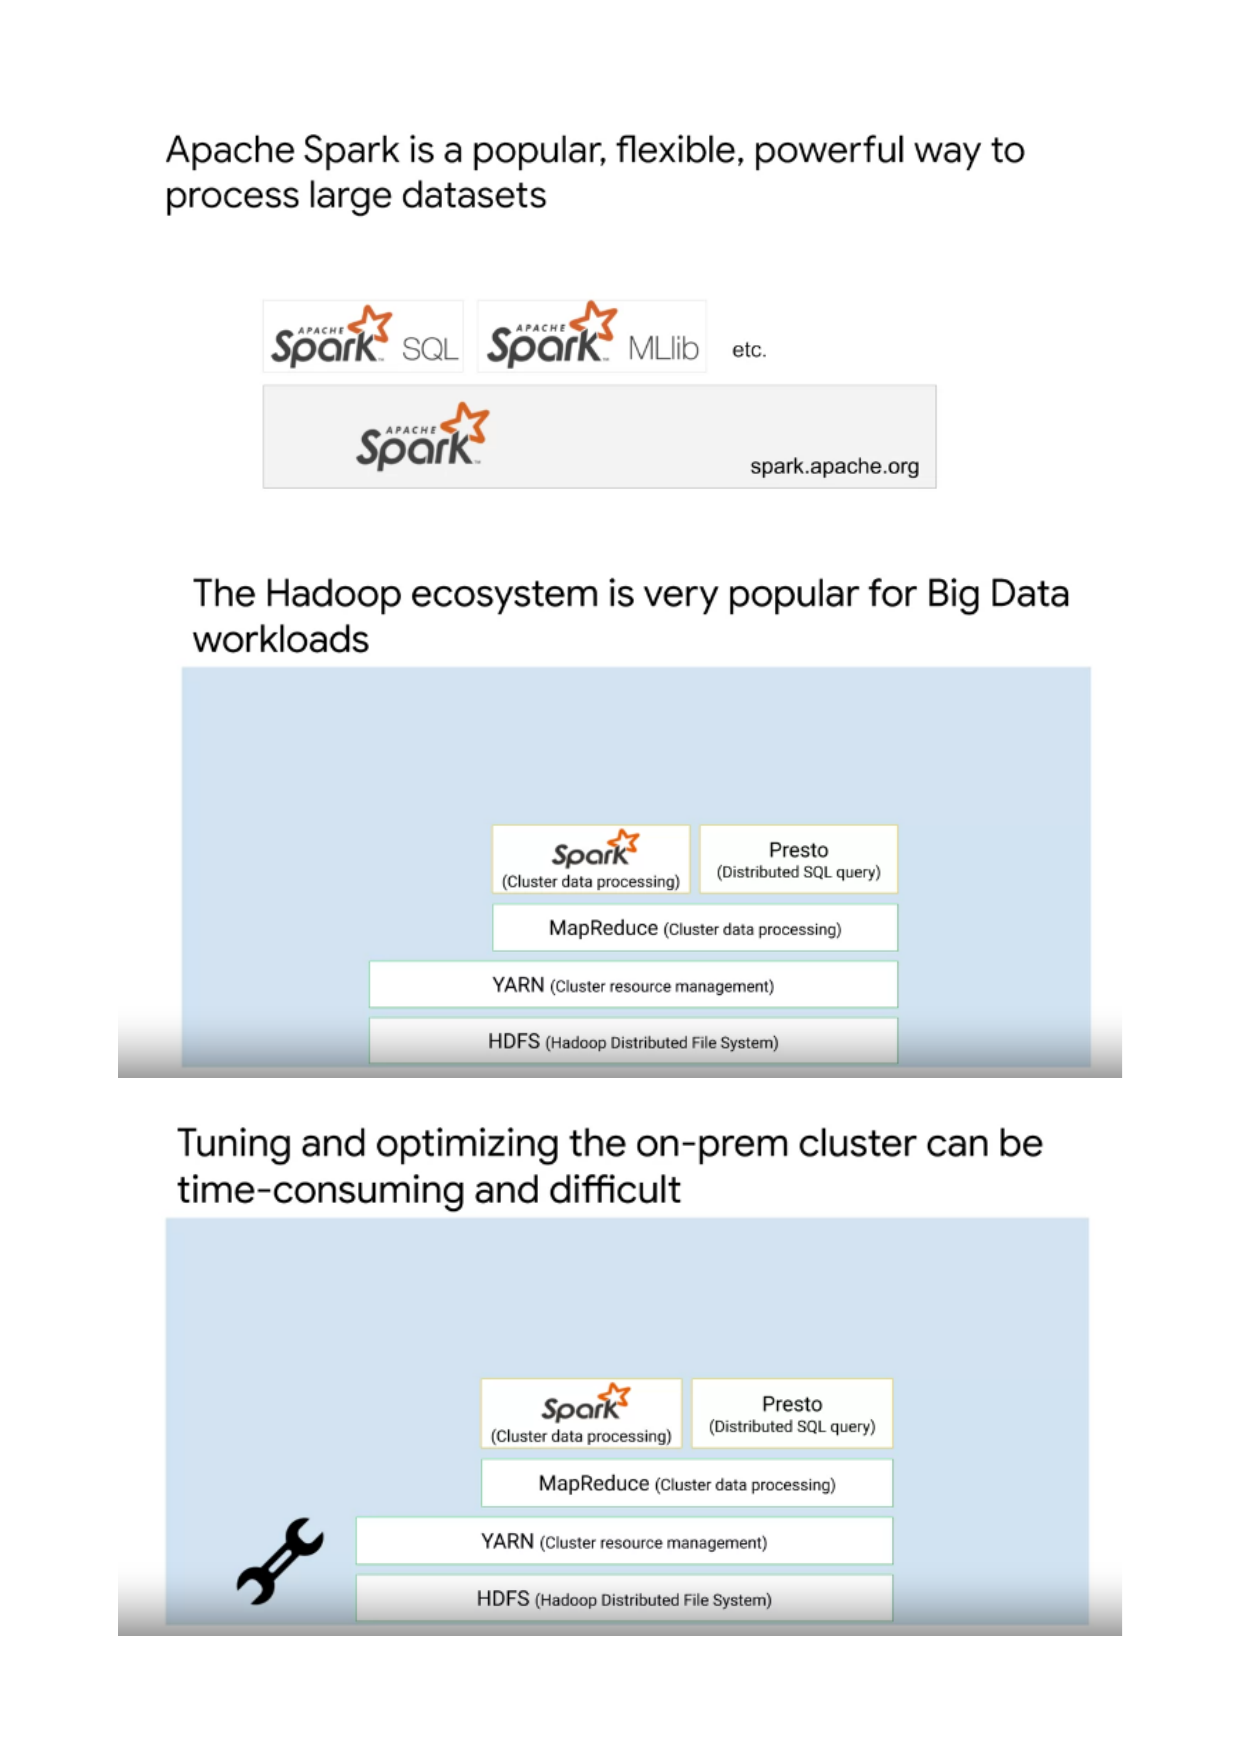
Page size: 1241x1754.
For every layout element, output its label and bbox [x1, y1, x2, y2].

picture [118, 557, 1123, 1078]
picture [118, 1106, 1123, 1636]
picture [118, 118, 1123, 529]
